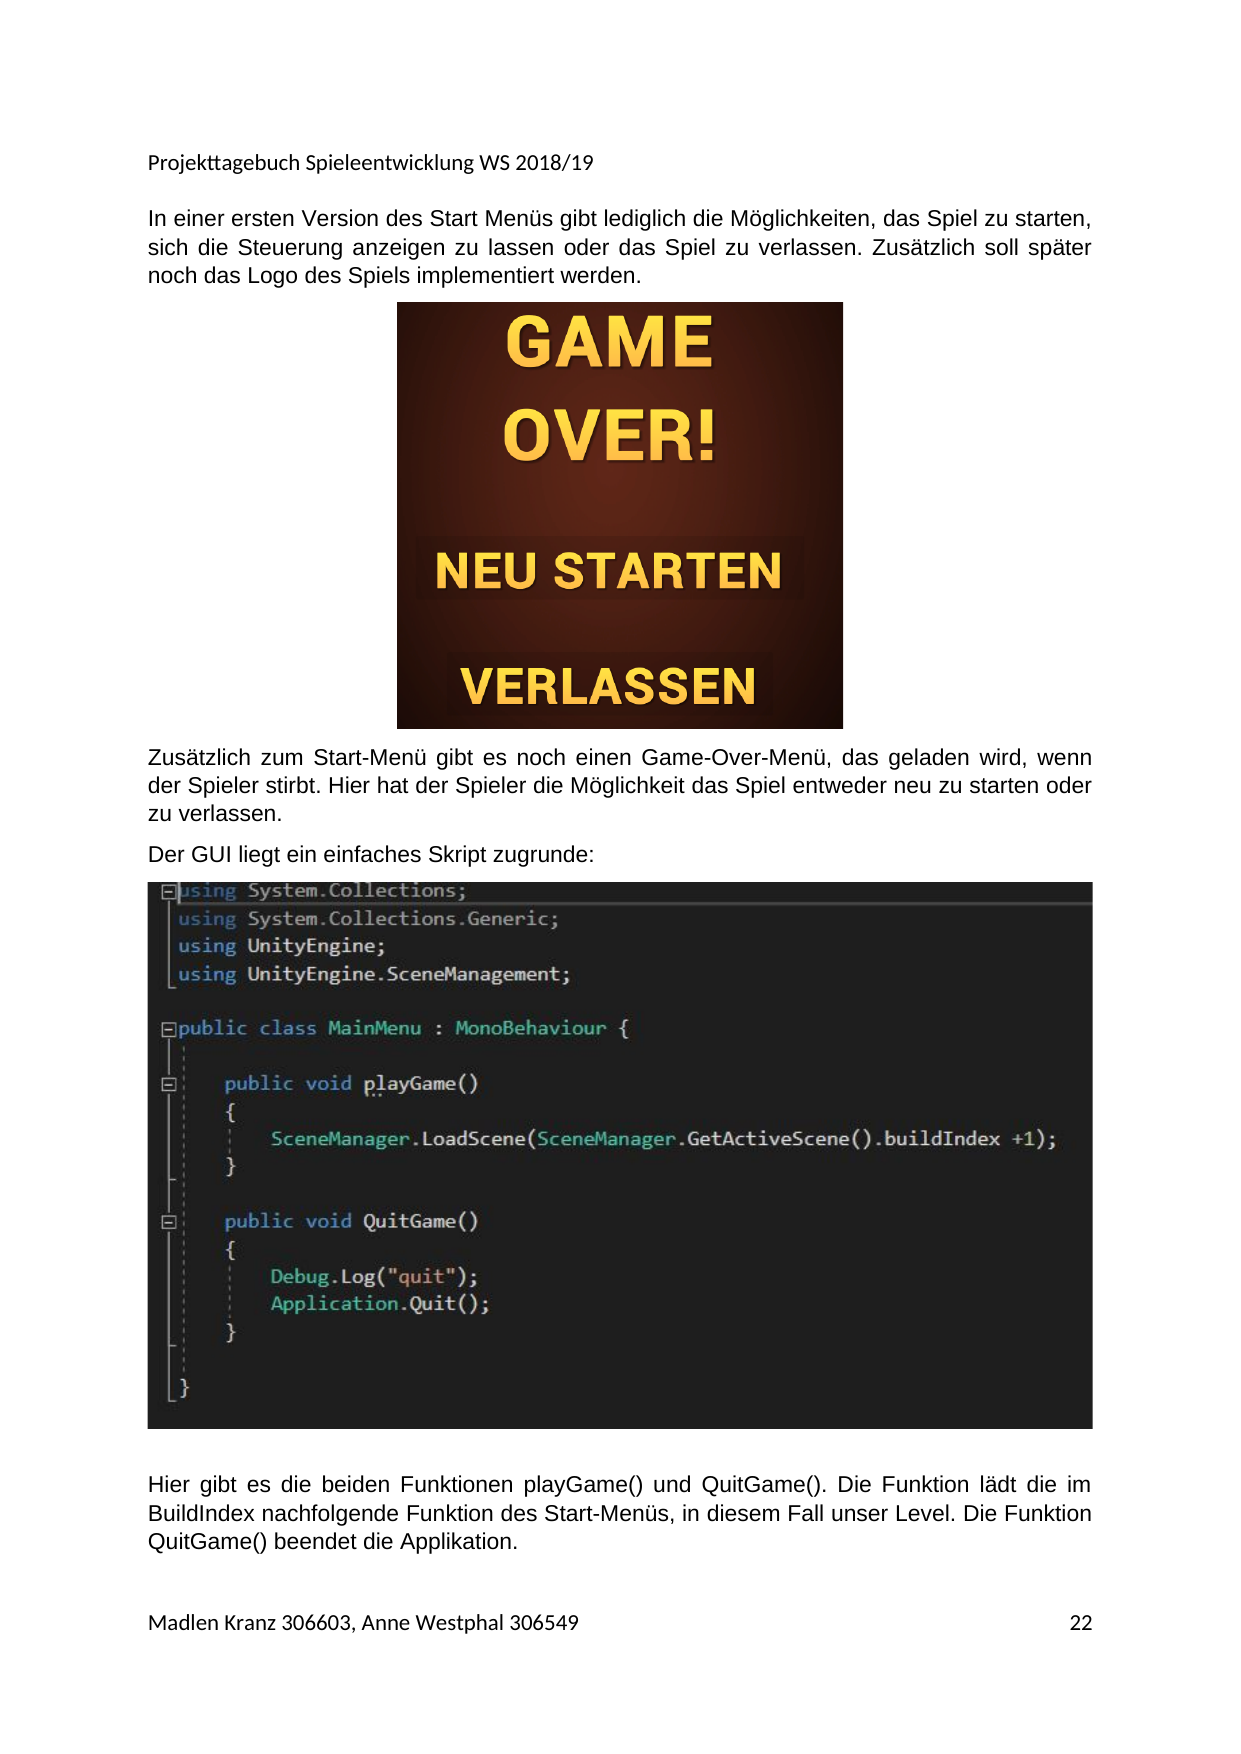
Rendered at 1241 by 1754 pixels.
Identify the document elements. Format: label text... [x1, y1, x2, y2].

picture [397, 302, 844, 729]
text Hier gibt es die beiden Funktionen playGame() und QuitGame(). Die Funktion lädt die im BuildIndex nachfolgende Funktion des Start-Menüs, in diesem Fall unser Level. Die Funktion QuitGame() beendet die Applikation. [148, 1471, 1093, 1554]
picture [147, 882, 1093, 1429]
text Der GUI liegt ein einfaches Skript zugrunde: [148, 841, 1093, 868]
text In einer ersten Version des Start Menüs gibt lediglich die Möglichkeiten, das Spiel zu starten, sich die Steuerung anzeigen zu lassen oder das Spiel zu verlassen. Zusätzlich soll später noch das Logo des Spiels implementiert werden. [148, 205, 1093, 288]
text Zusätzlich zum Start-Menü gibt es noch einen Game-Over-Menü, das geladen wird, wenn der Spieler stirbt. Hier hat der Spieler die Möglichkeit das Spiel entweder neu zu starten oder zu verlassen. [148, 743, 1093, 827]
